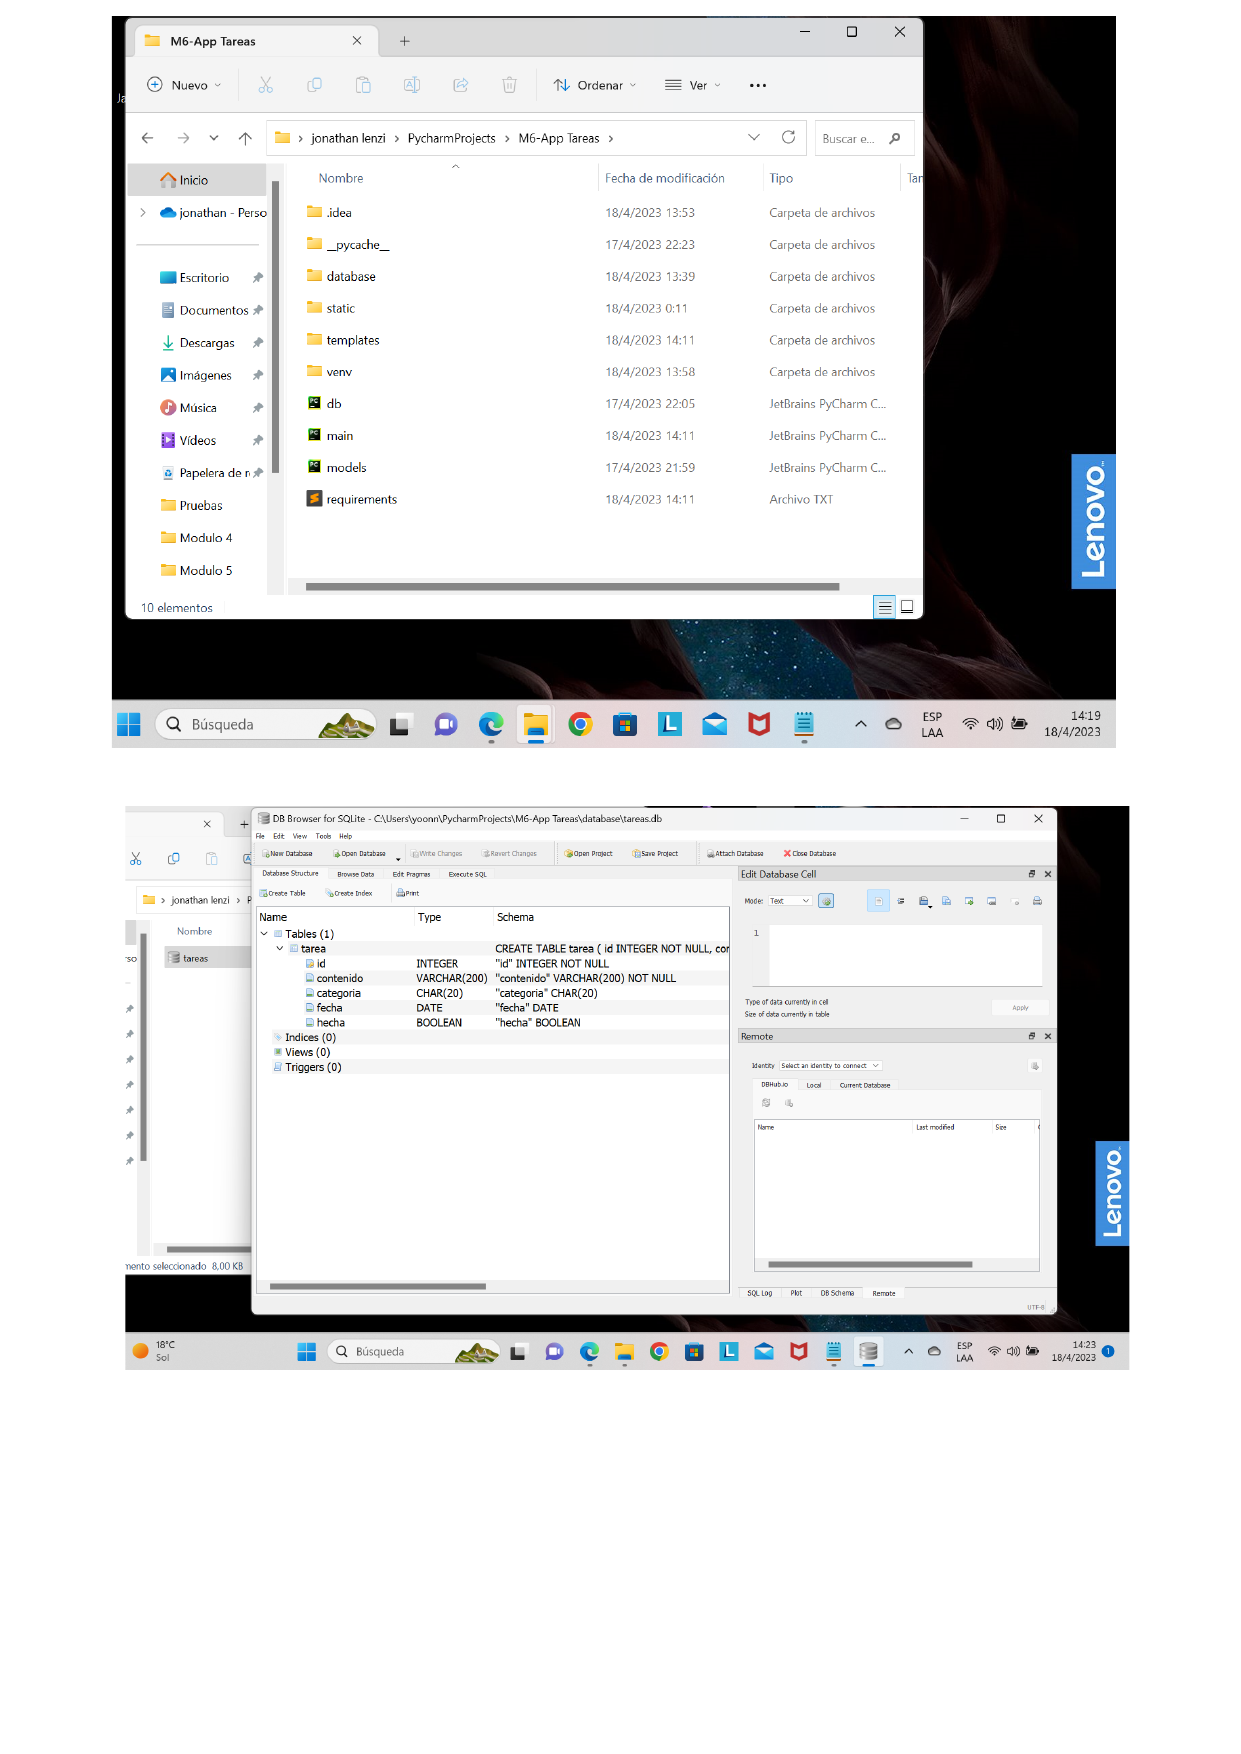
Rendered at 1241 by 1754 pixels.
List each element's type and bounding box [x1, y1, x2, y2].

picture [125, 806, 1130, 1370]
picture [111, 16, 1116, 748]
